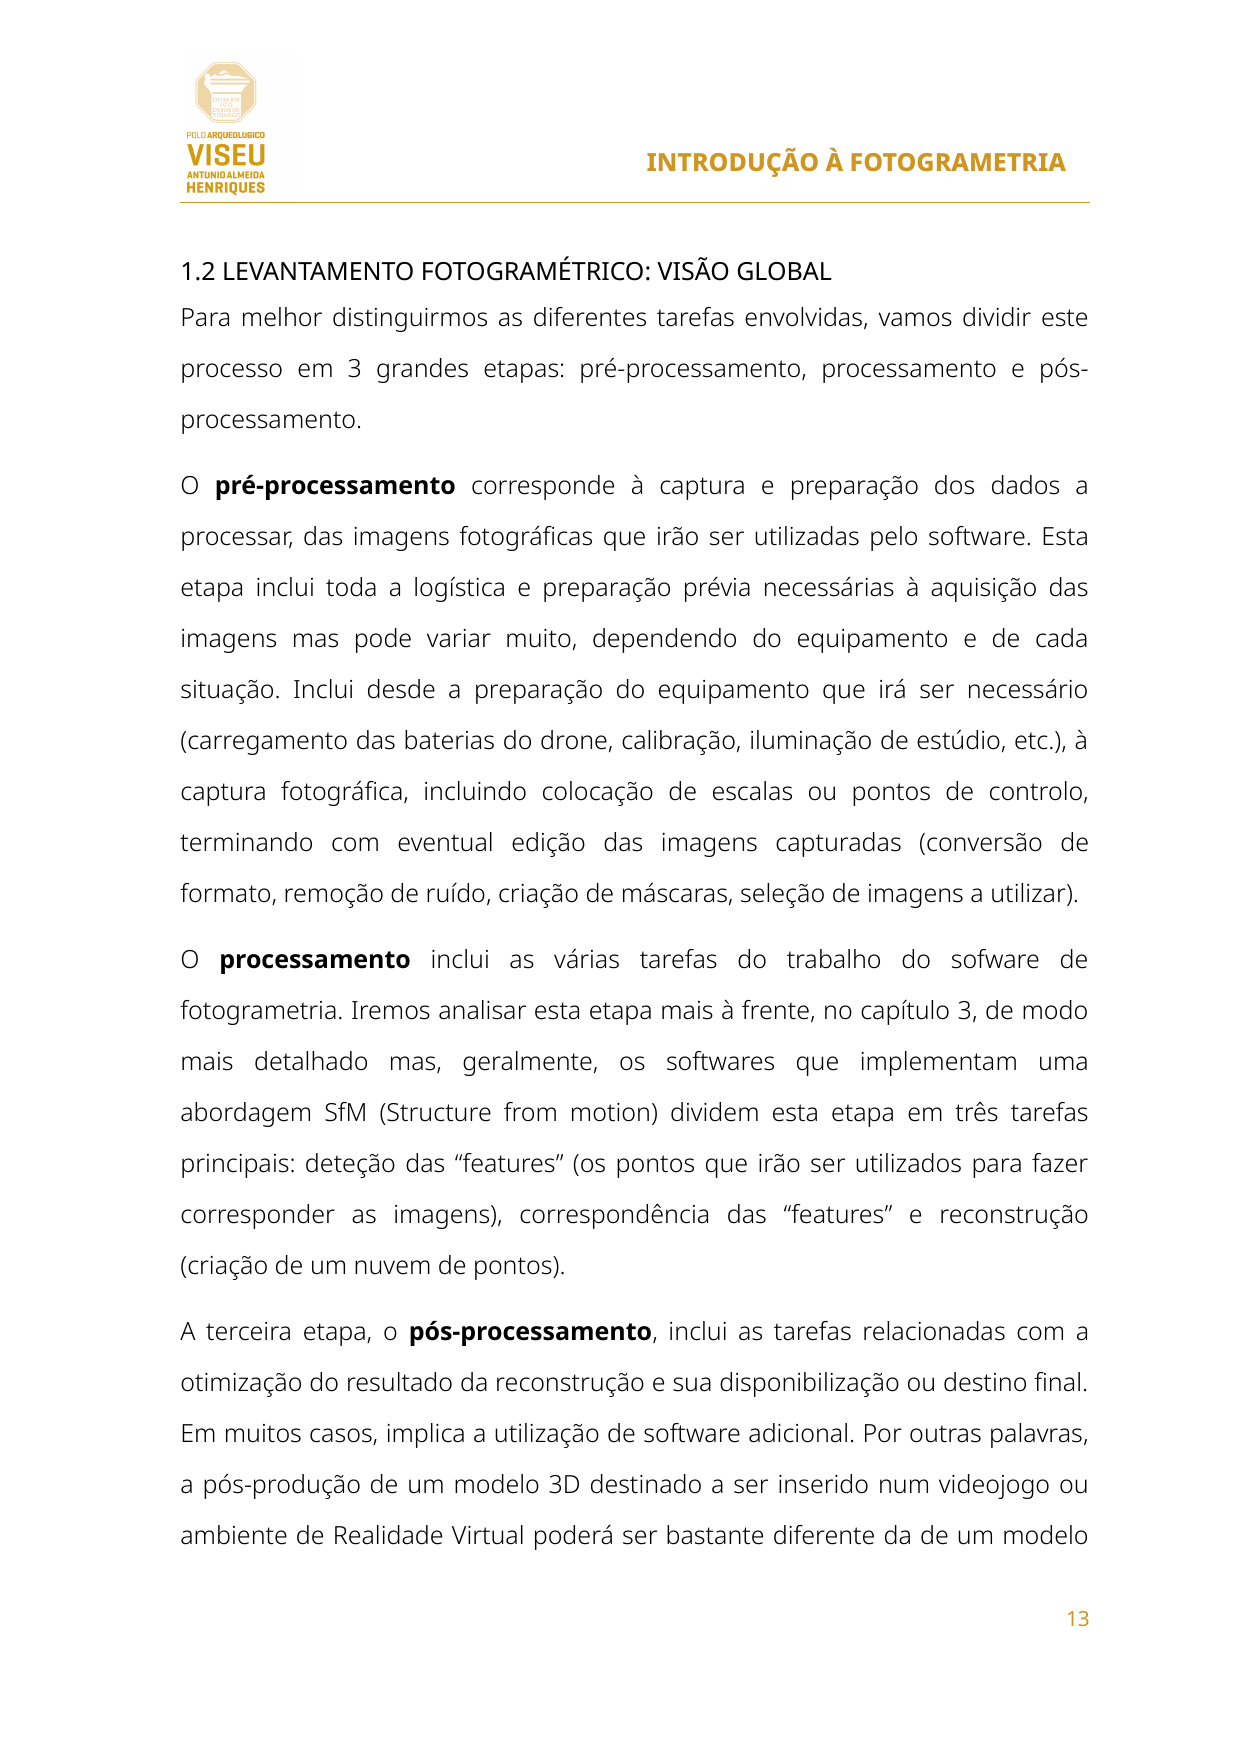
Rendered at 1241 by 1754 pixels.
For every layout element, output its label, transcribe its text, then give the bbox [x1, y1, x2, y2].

text A terceira etapa, o pós-processamento, inclui as tarefas relacionadas com a otimização do resultado da reconstrução e sua disponibilização ou destino final. Em muitos casos, implica a utilização de software adicional. Por outras palavras, a pós-produção de um modelo 3D destinado a ser inserido num videojogo ou ambiente de Realidade Virtual poderá ser bastante diferente da de um modelo [180, 1313, 1090, 1552]
subtitle 1.2 Levantamento fotogramétrico: visão global [180, 253, 1090, 287]
picture [184, 54, 300, 202]
text O pré-processamento corresponde à captura e preparação dos dados a processar, das imagens fotográficas que irão ser utilizadas pelo software. Esta etapa inclui toda a logística e preparação prévia necessárias à aquisição das imagens mas pode variar muito, dependendo do equipamento e de cada situação. Inclui desde a preparação do equipamento que irá ser necessário (carregamento das baterias do drone, calibração, iluminação de estúdio, etc.), à captura fotográfica, incluindo colocação de escalas ou pontos de controlo, terminando com eventual edição das imagens capturadas (conversão de formato, remoção de ruído, criação de máscaras, seleção de imagens a utilizar). [180, 467, 1090, 910]
text O processamento inclui as várias tarefas do trabalho do sofware de fotogrametria. Iremos analisar esta etapa mais à frente, no capítulo 3, de modo mais detalhado mas, geralmente, os softwares que implementam uma abordagem SfM (Structure from motion) dividem esta etapa em três tarefas principais: deteção das “features” (os pontos que irão ser utilizados para fazer corresponder as imagens), correspondência das “features” e reconstrução (criação de um nuvem de pontos). [180, 941, 1090, 1282]
text Para melhor distinguirmos as diferentes tarefas envolvidas, vamos dividir este processo em 3 grandes etapas: pré-processamento, processamento e pós-processamento. [180, 300, 1090, 436]
